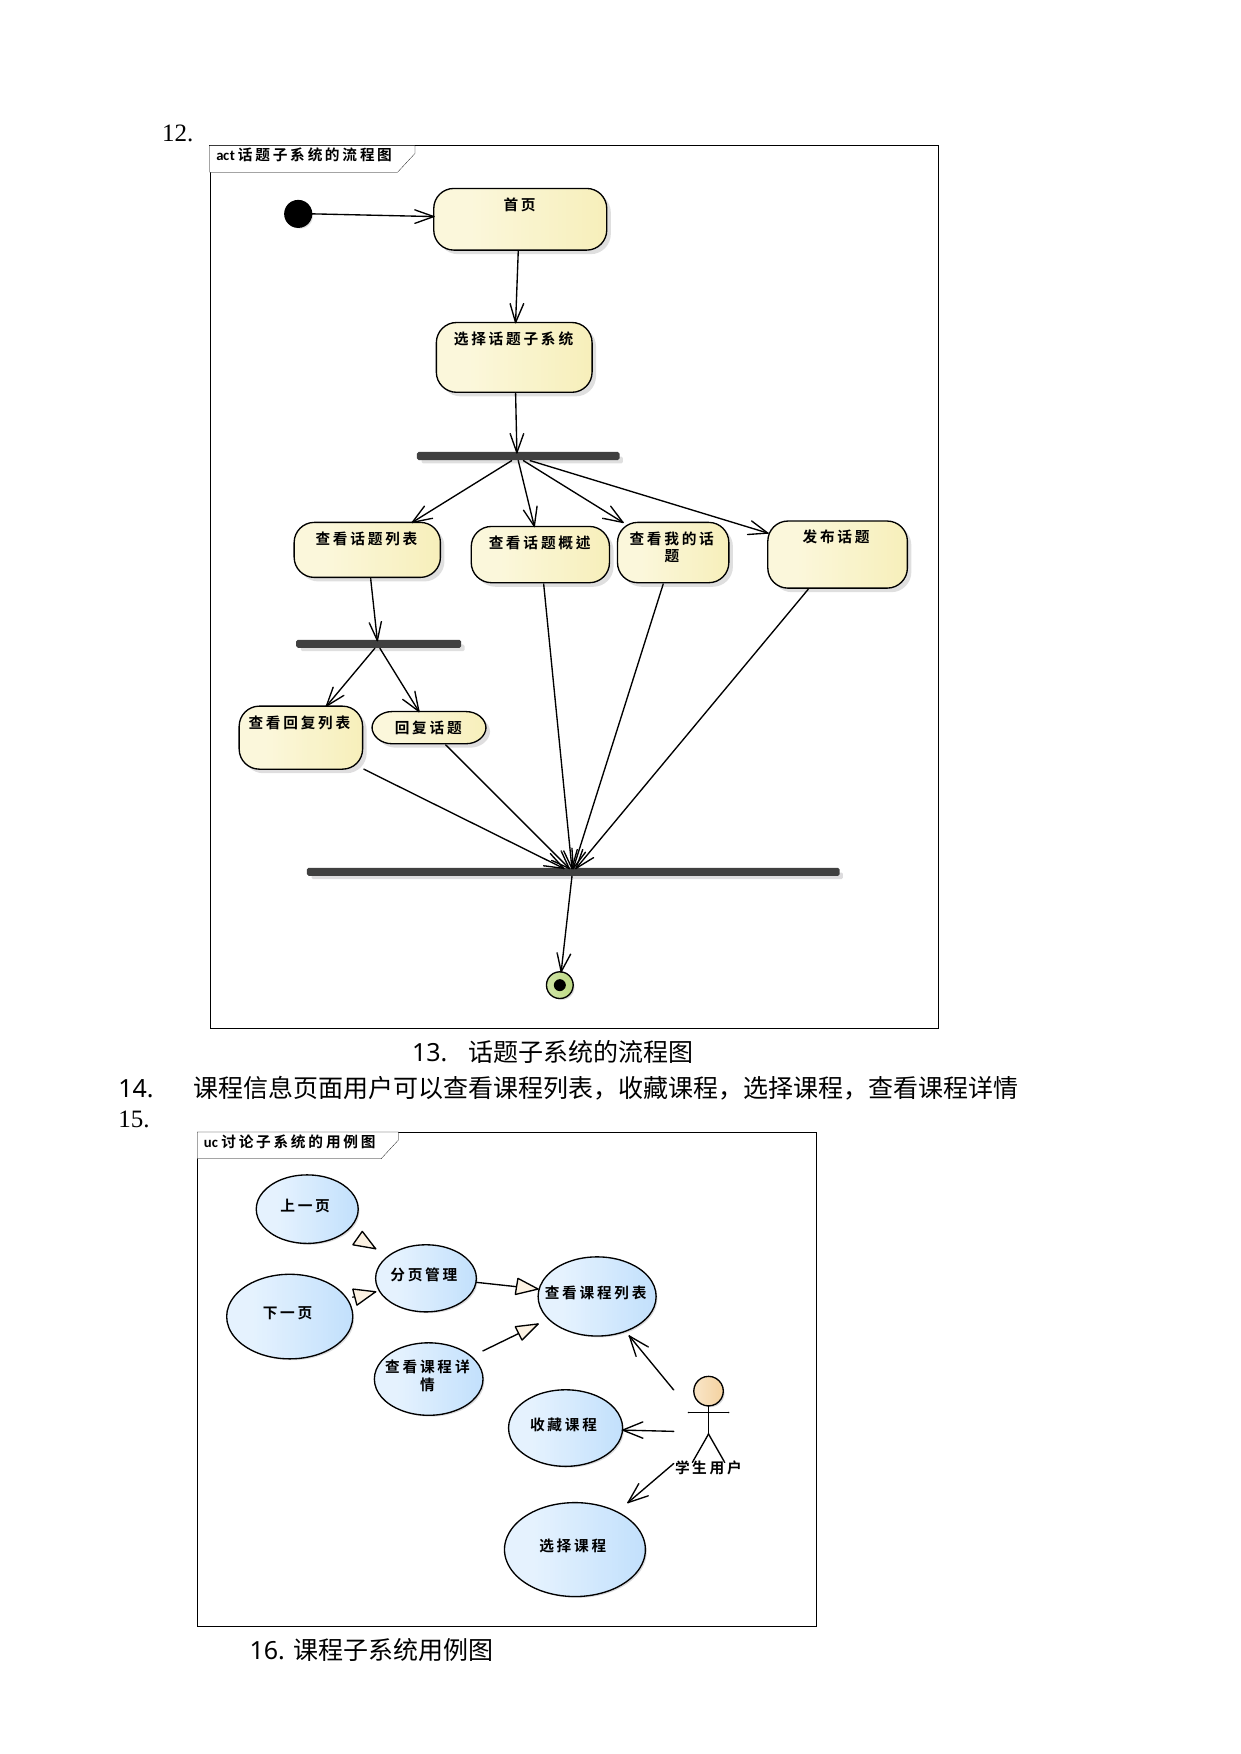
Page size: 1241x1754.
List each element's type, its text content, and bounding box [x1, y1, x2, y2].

subtitle 课程子系统用例图 [206, 1630, 1122, 1666]
subtitle 课程信息页面用户可以查看课程列表，收藏课程，选择课程，查看课程详情 [118, 1068, 1122, 1104]
subtitle 话题子系统的流程图 [162, 1032, 1122, 1068]
